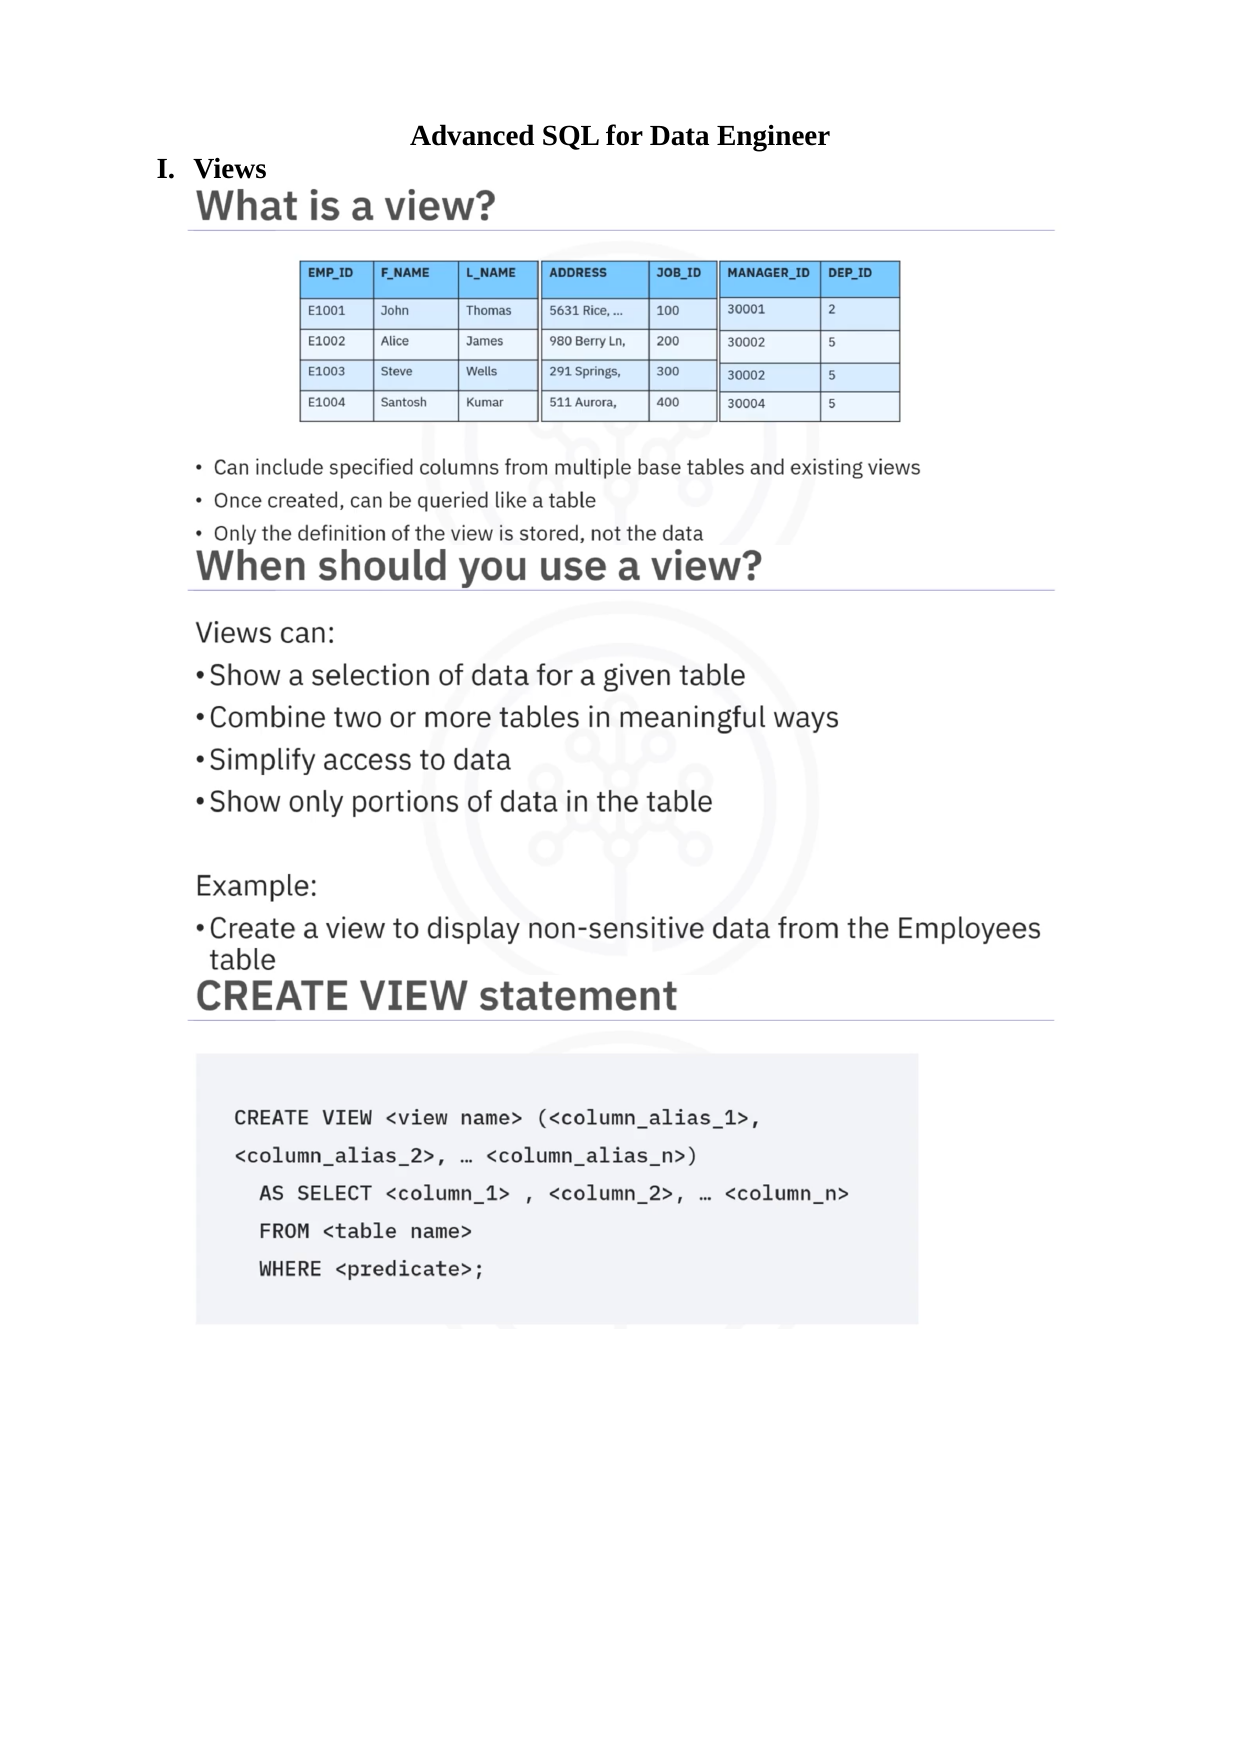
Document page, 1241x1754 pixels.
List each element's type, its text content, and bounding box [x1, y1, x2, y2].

picture [118, 185, 1123, 1329]
text Advanced SQL for Data Engineer [118, 118, 1122, 152]
list Views [175, 152, 1122, 185]
